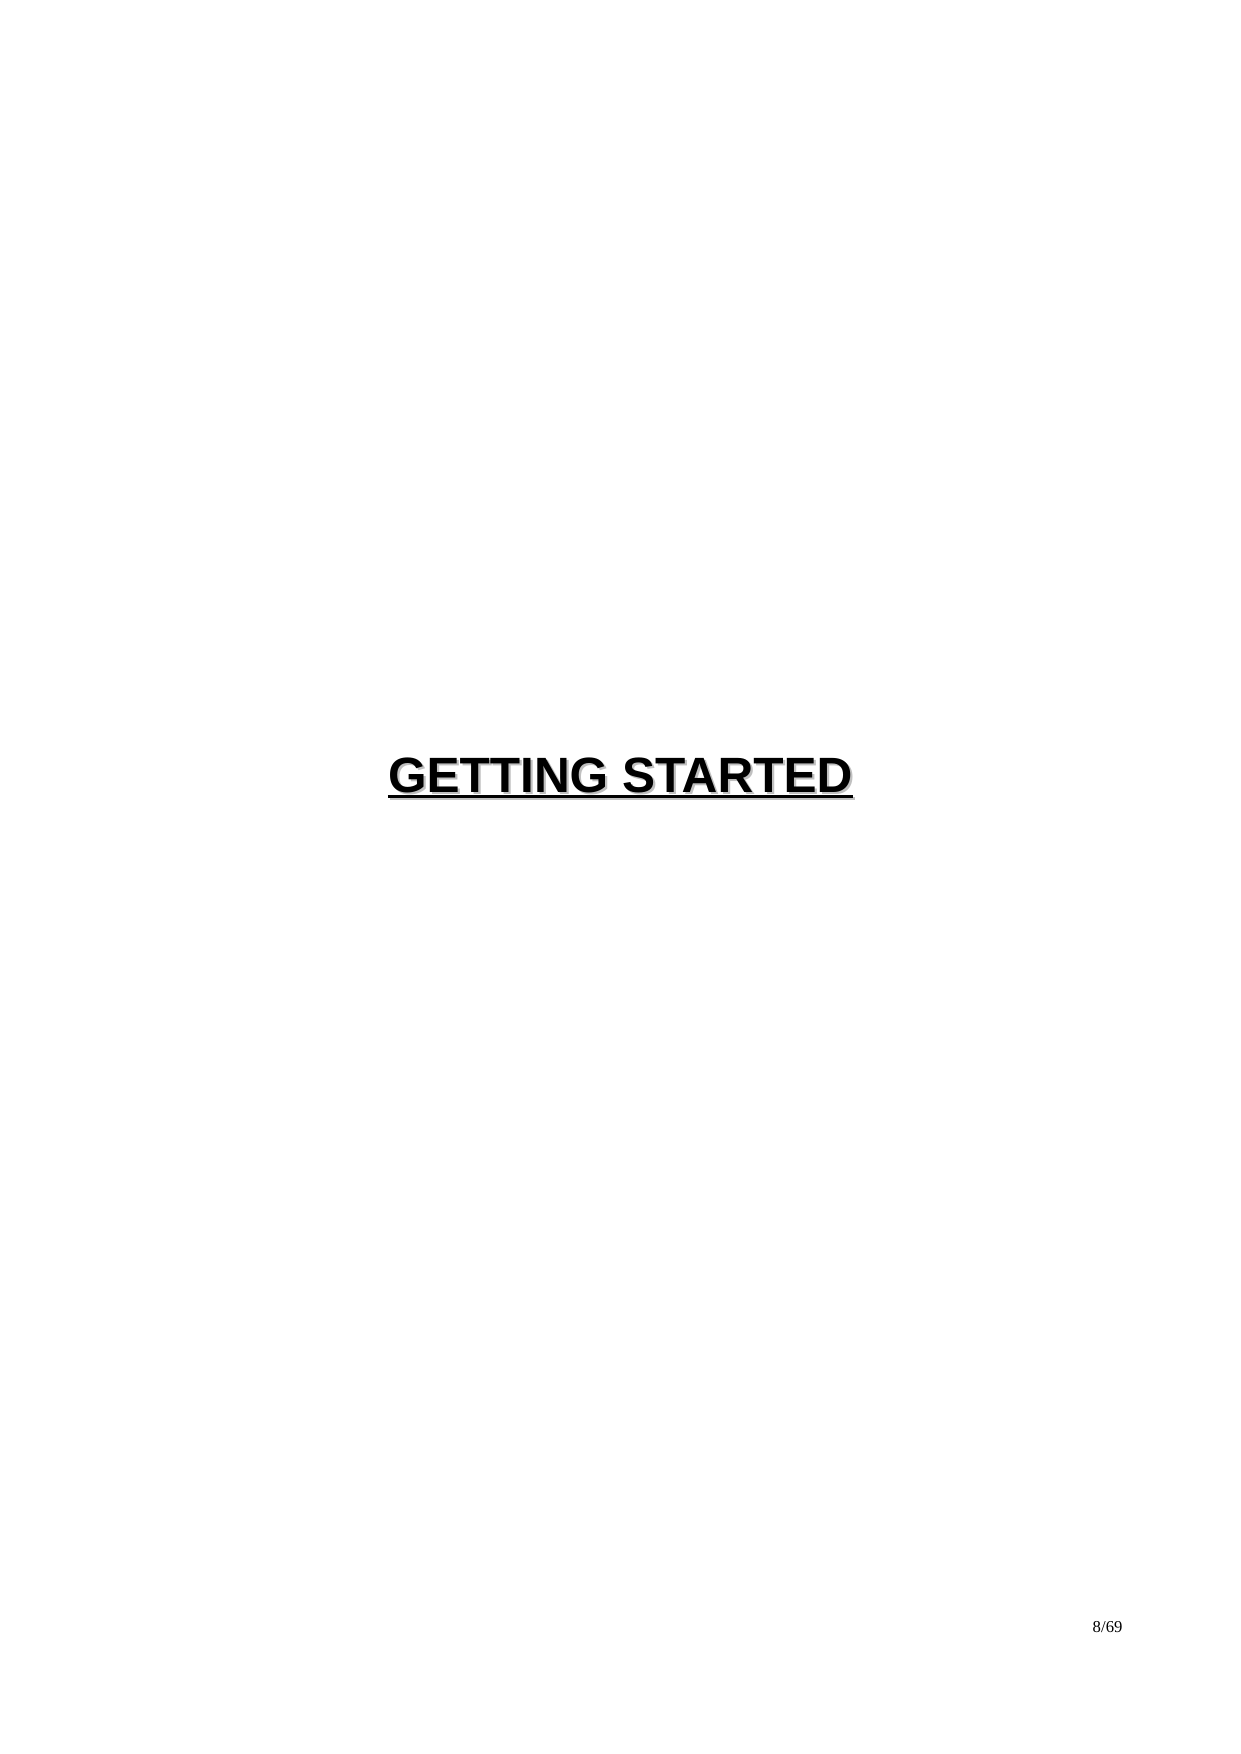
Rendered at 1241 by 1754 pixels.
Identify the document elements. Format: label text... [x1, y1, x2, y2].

subtitle GETTING STARTED [118, 746, 1122, 803]
